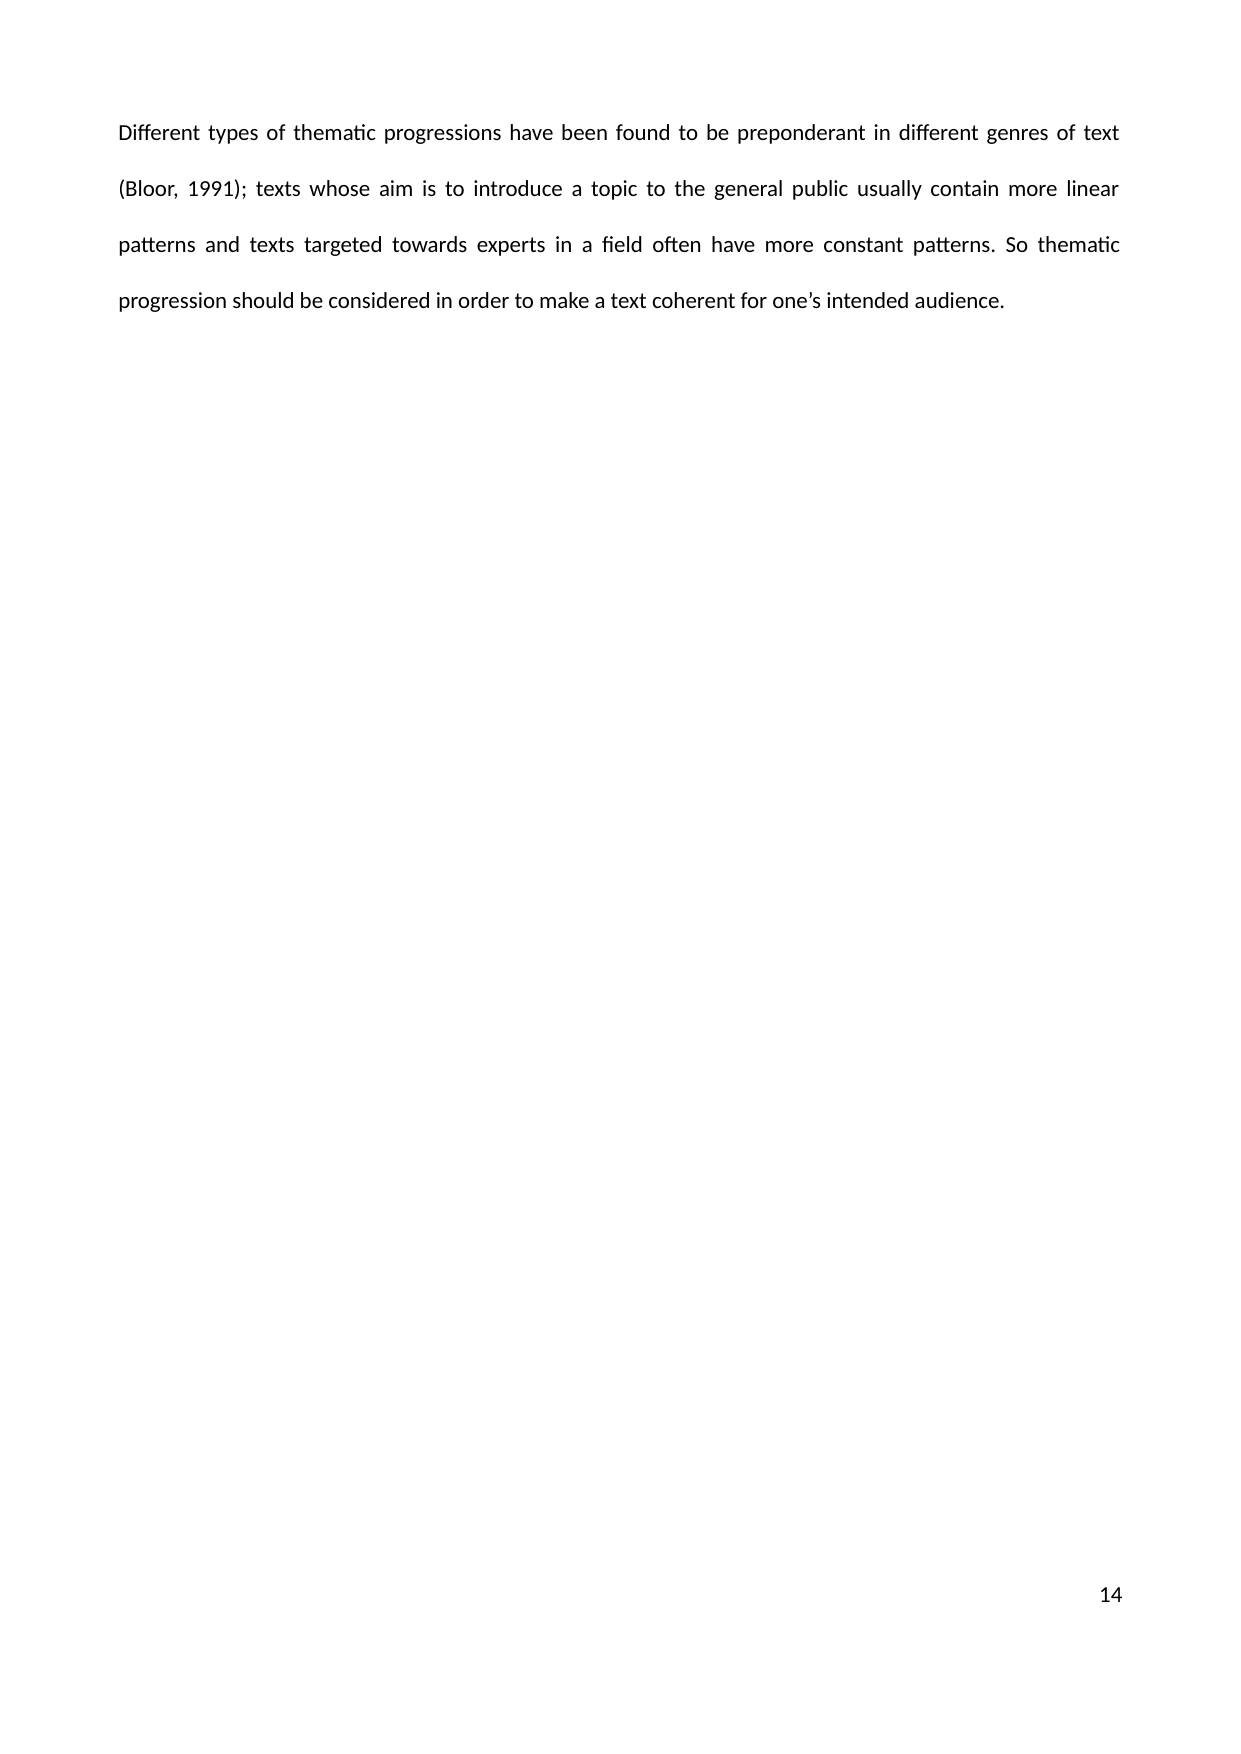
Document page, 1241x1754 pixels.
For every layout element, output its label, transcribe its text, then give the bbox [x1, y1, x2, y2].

text Different types of thematic progressions have been found to be preponderant in different genres of text [ CITATION bloor1991thematic \l 3084 ]; texts whose aim is to introduce a topic to the general public usually contain more linear patterns and texts targeted towards experts in a field often have more constant patterns. So thematic progression should be considered in order to make a text coherent for one’s intended audience. [118, 118, 1122, 314]
